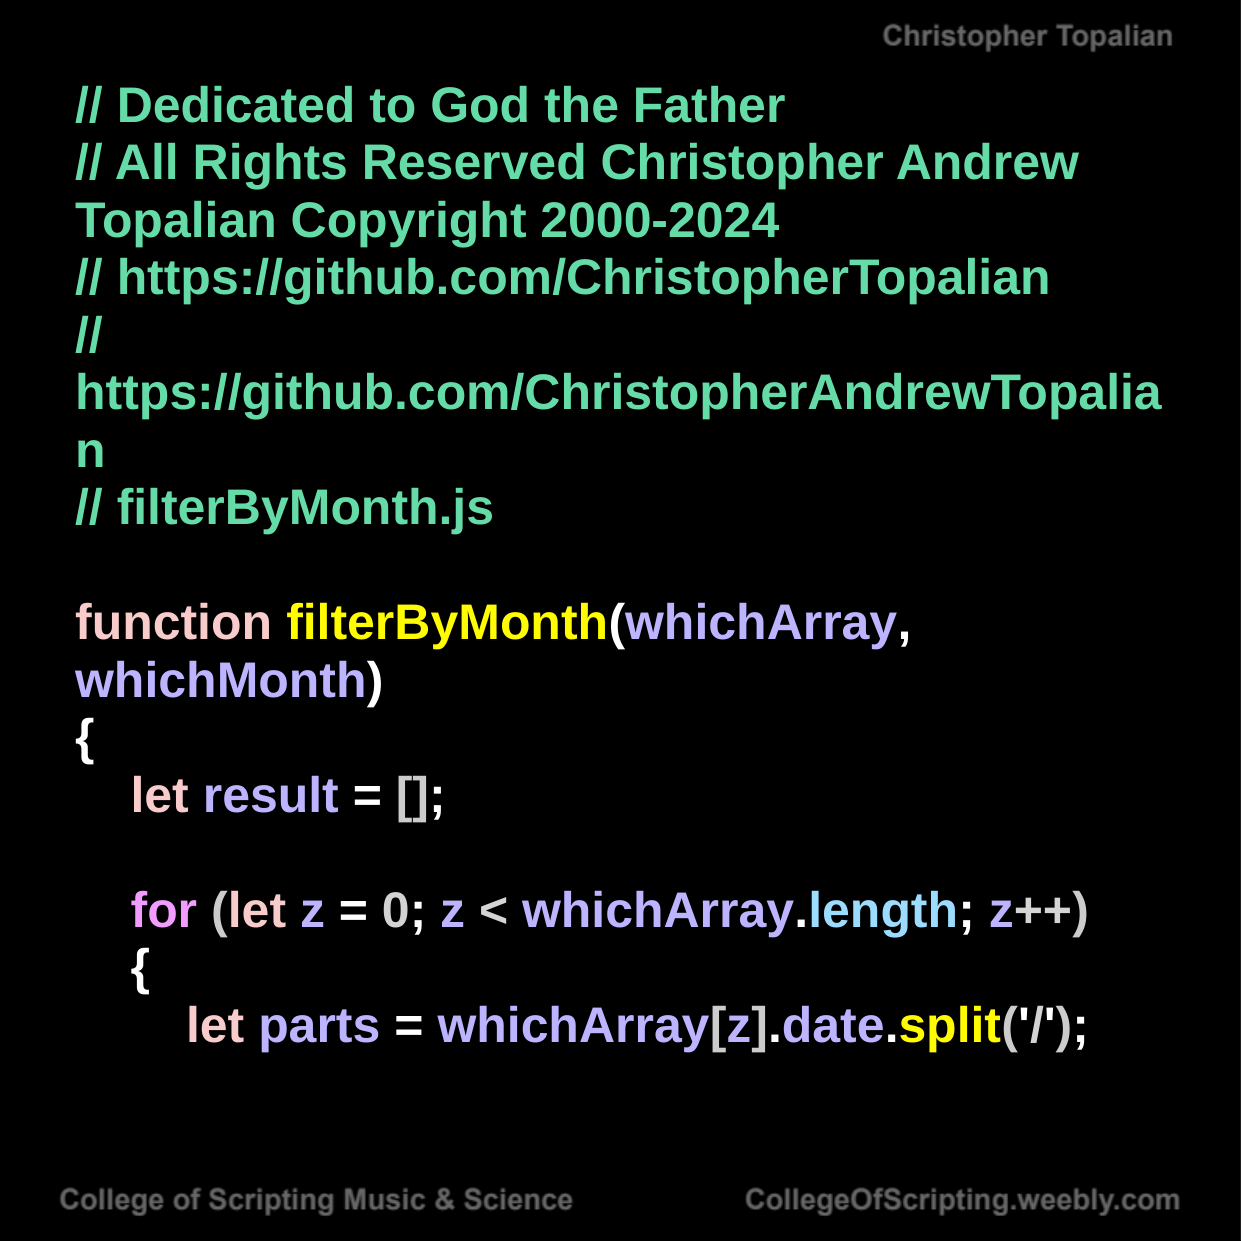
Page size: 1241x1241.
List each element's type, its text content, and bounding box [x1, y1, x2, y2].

text let parts = whichArray[z].date.split('/'); [75, 995, 1166, 1052]
text // https://github.com/ChristopherAndrewTopalian [75, 305, 1166, 477]
text { [75, 937, 1166, 995]
text for (let z = 0; z < whichArray.length; z++) [75, 880, 1166, 937]
text // filterByMonth.js [75, 477, 1166, 535]
text { [75, 707, 1166, 765]
text // All Rights Reserved Christopher Andrew Topalian Copyright 2000-2024 [75, 132, 1166, 247]
text // Dedicated to God the Father [75, 75, 1166, 132]
text let result = []; [75, 765, 1166, 822]
text // https://github.com/ChristopherTopalian [75, 247, 1166, 305]
text function filterByMonth(whichArray, whichMonth) [75, 592, 1166, 707]
